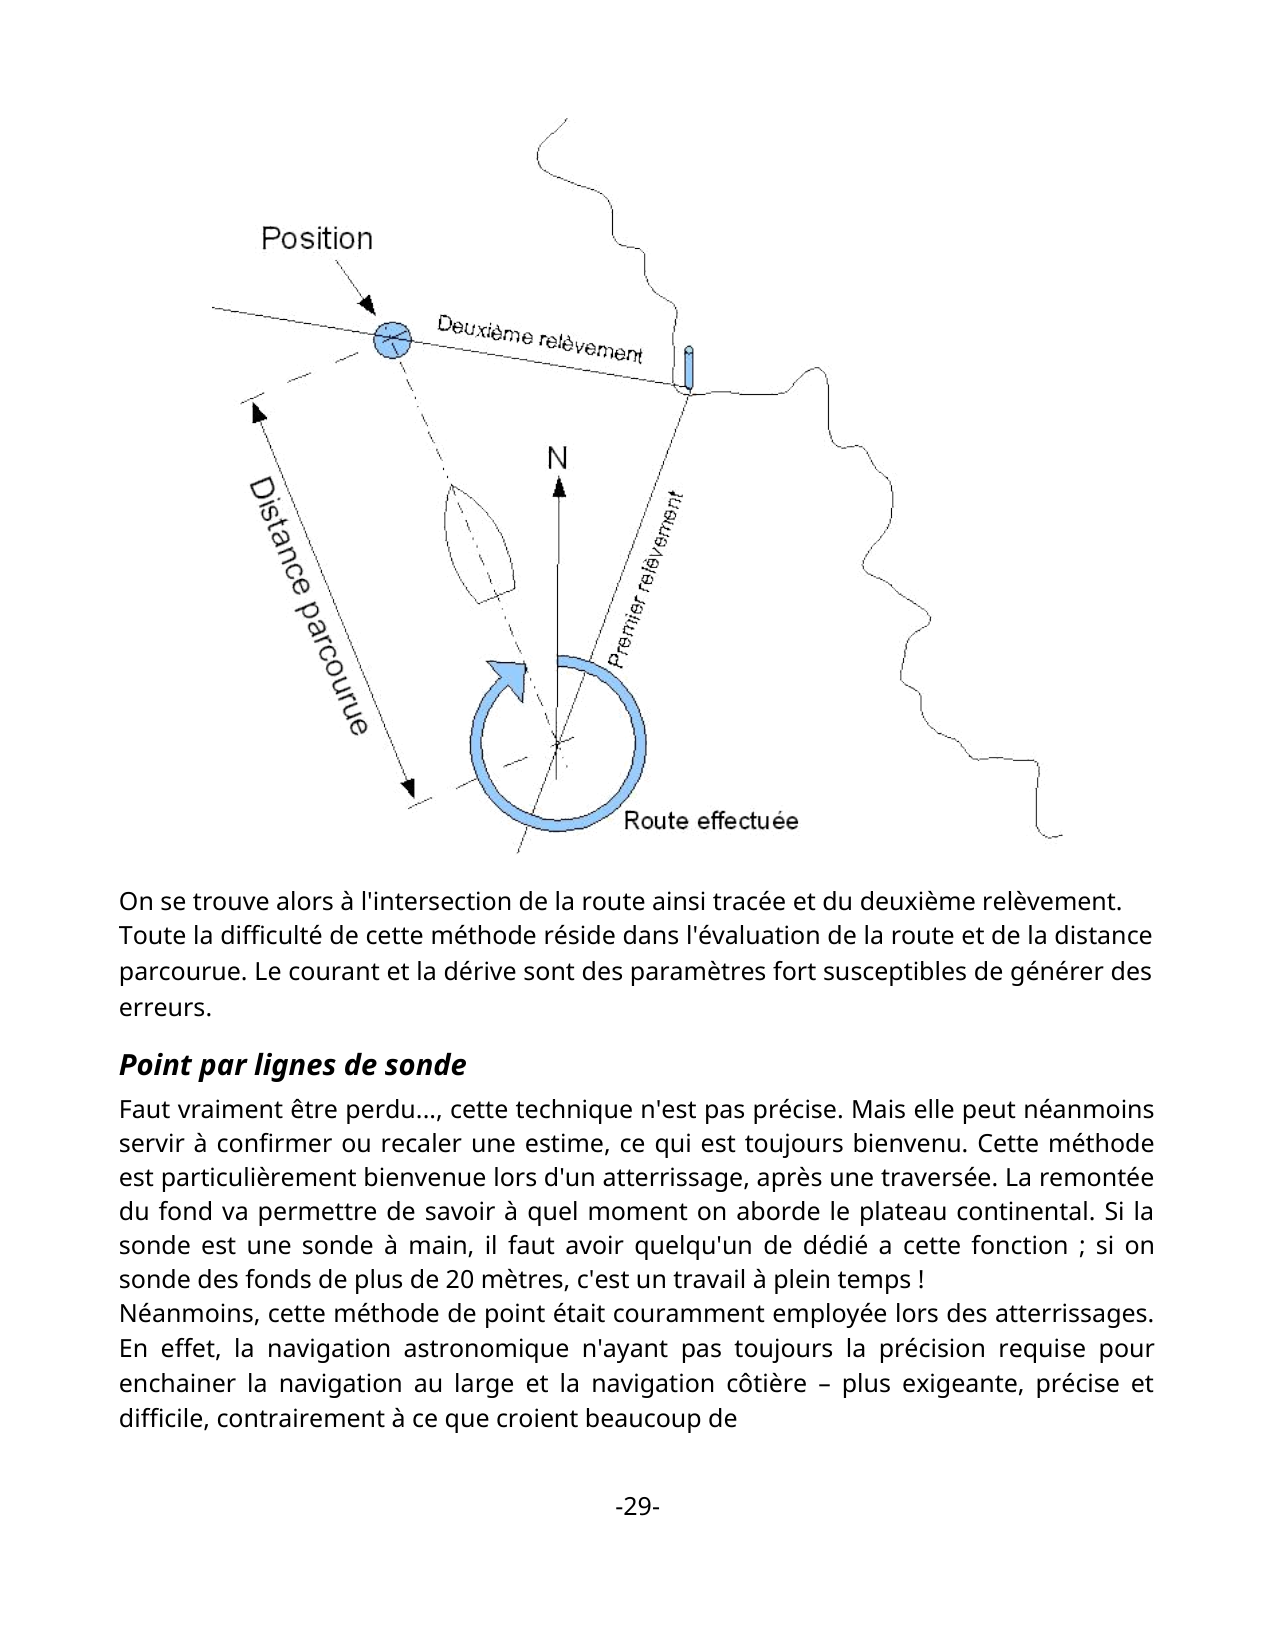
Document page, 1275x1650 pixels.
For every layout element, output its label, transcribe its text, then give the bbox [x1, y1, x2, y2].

text On se trouve alors à l'intersection de la route ainsi tracée et du deuxième relèvement. [119, 884, 1156, 918]
picture [212, 118, 1064, 855]
text Point par lignes de sonde [119, 1045, 1156, 1084]
text Néanmoins, cette méthode de point était couramment employée lors des atterrissages. En effet, la navigation astronomique n'ayant pas toujours la précision requise pour enchainer la navigation au large et la navigation côtière – plus exigeante, précise et difficile, contrairement à ce que croient beaucoup de [119, 1296, 1156, 1435]
text Toute la difficulté de cette méthode réside dans l'évaluation de la route et de la distance parcourue. Le courant et la dérive sont des paramètres fort susceptibles de générer des erreurs. [119, 918, 1154, 1023]
text -29- [119, 1489, 1156, 1523]
text Faut vraiment être perdu..., cette technique n'est pas précise. Mais elle peut néanmoins servir à confirmer ou recaler une estime, ce qui est toujours bienvenu. Cette méthode est particulièrement bienvenue lors d'un atterrissage, après une traversée. La remontée du fond va permettre de savoir à quel moment on aborde le plateau continental. Si la sonde est une sonde à main, il faut avoir quelqu'un de dédié a cette fonction ; si on sonde des fonds de plus de 20 mètres, c'est un travail à plein temps ! [119, 1091, 1156, 1296]
